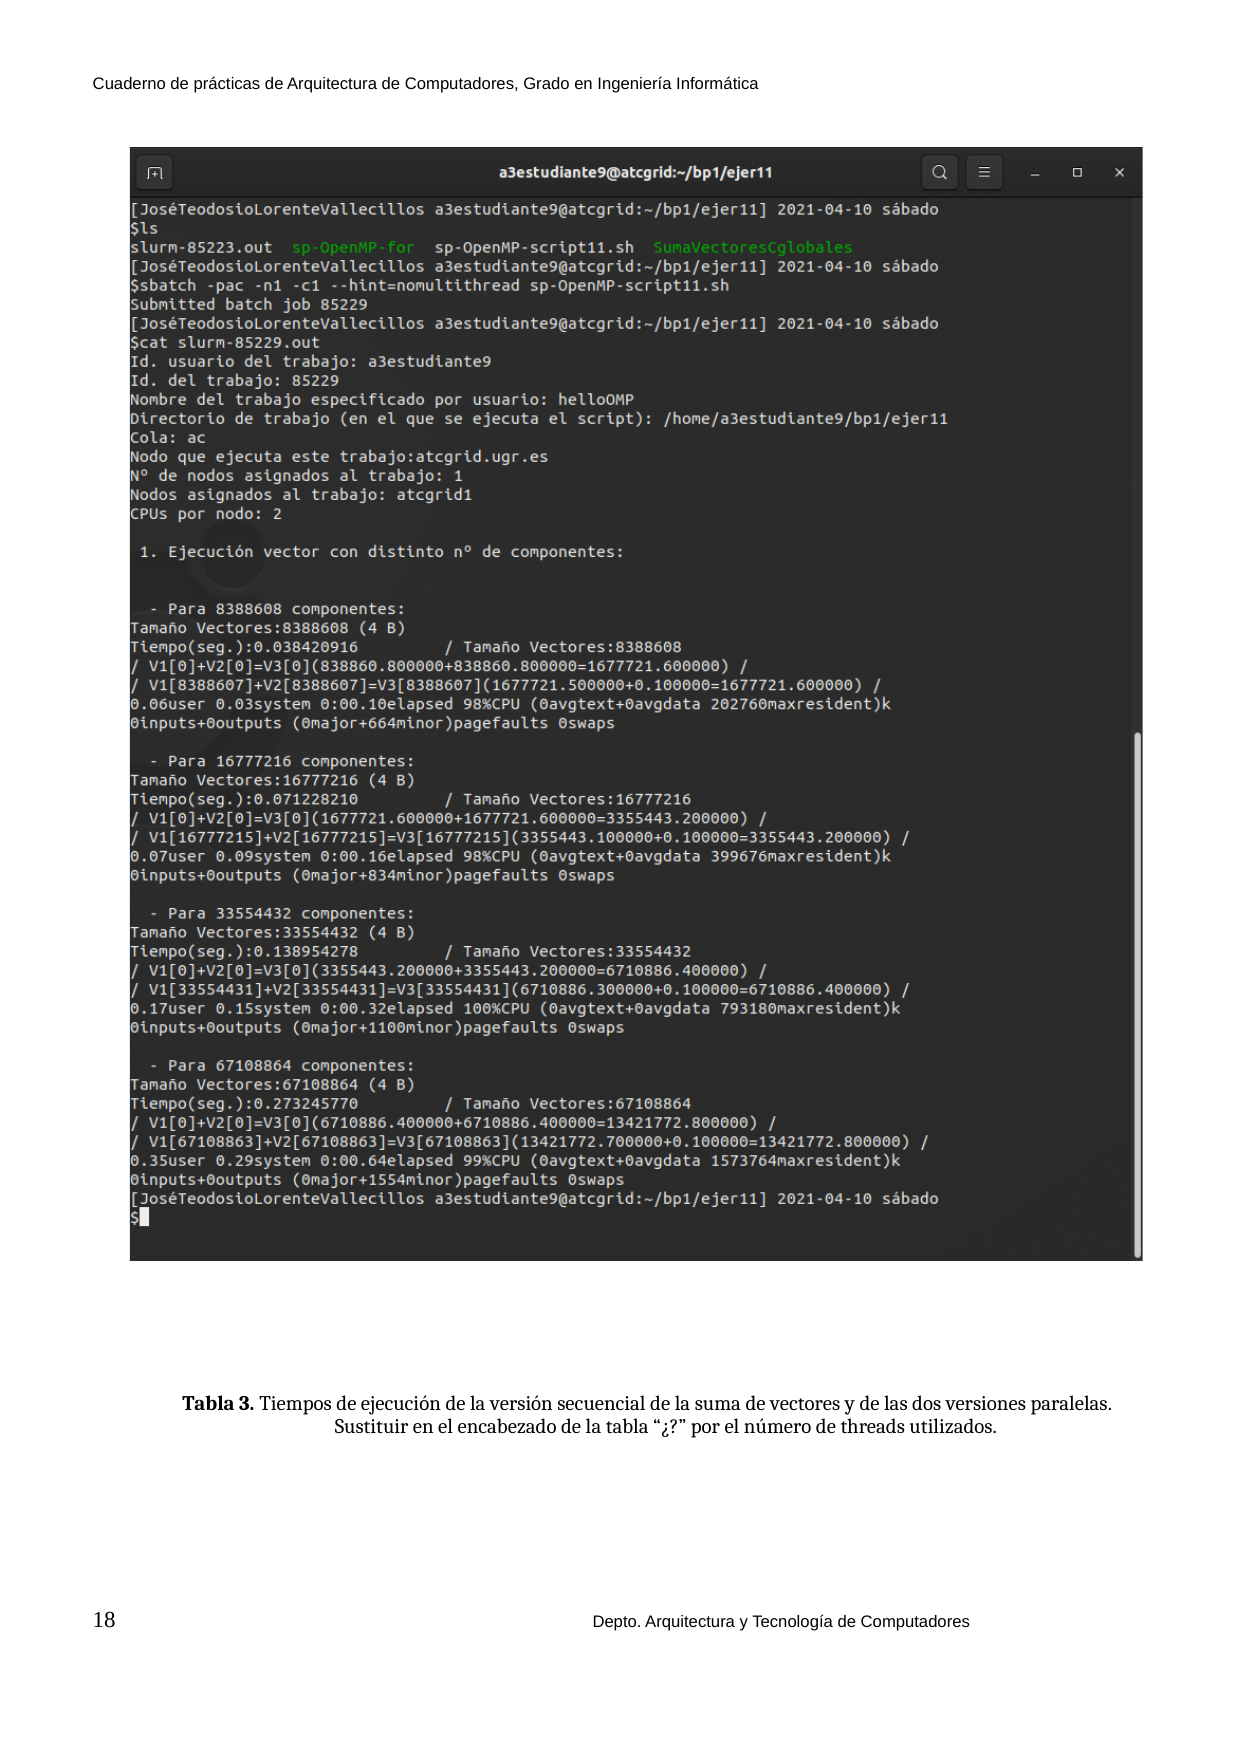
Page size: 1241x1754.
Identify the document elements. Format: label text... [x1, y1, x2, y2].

picture [129, 147, 1143, 1261]
table_header Tabla 3. Tiempos de ejecución de la versión secuencial de la suma de vectores y de las dos versiones paralelas. Sustituir en el encabezado de la tabla “¿?” por el número de threads utilizados. [81, 1366, 1138, 1461]
